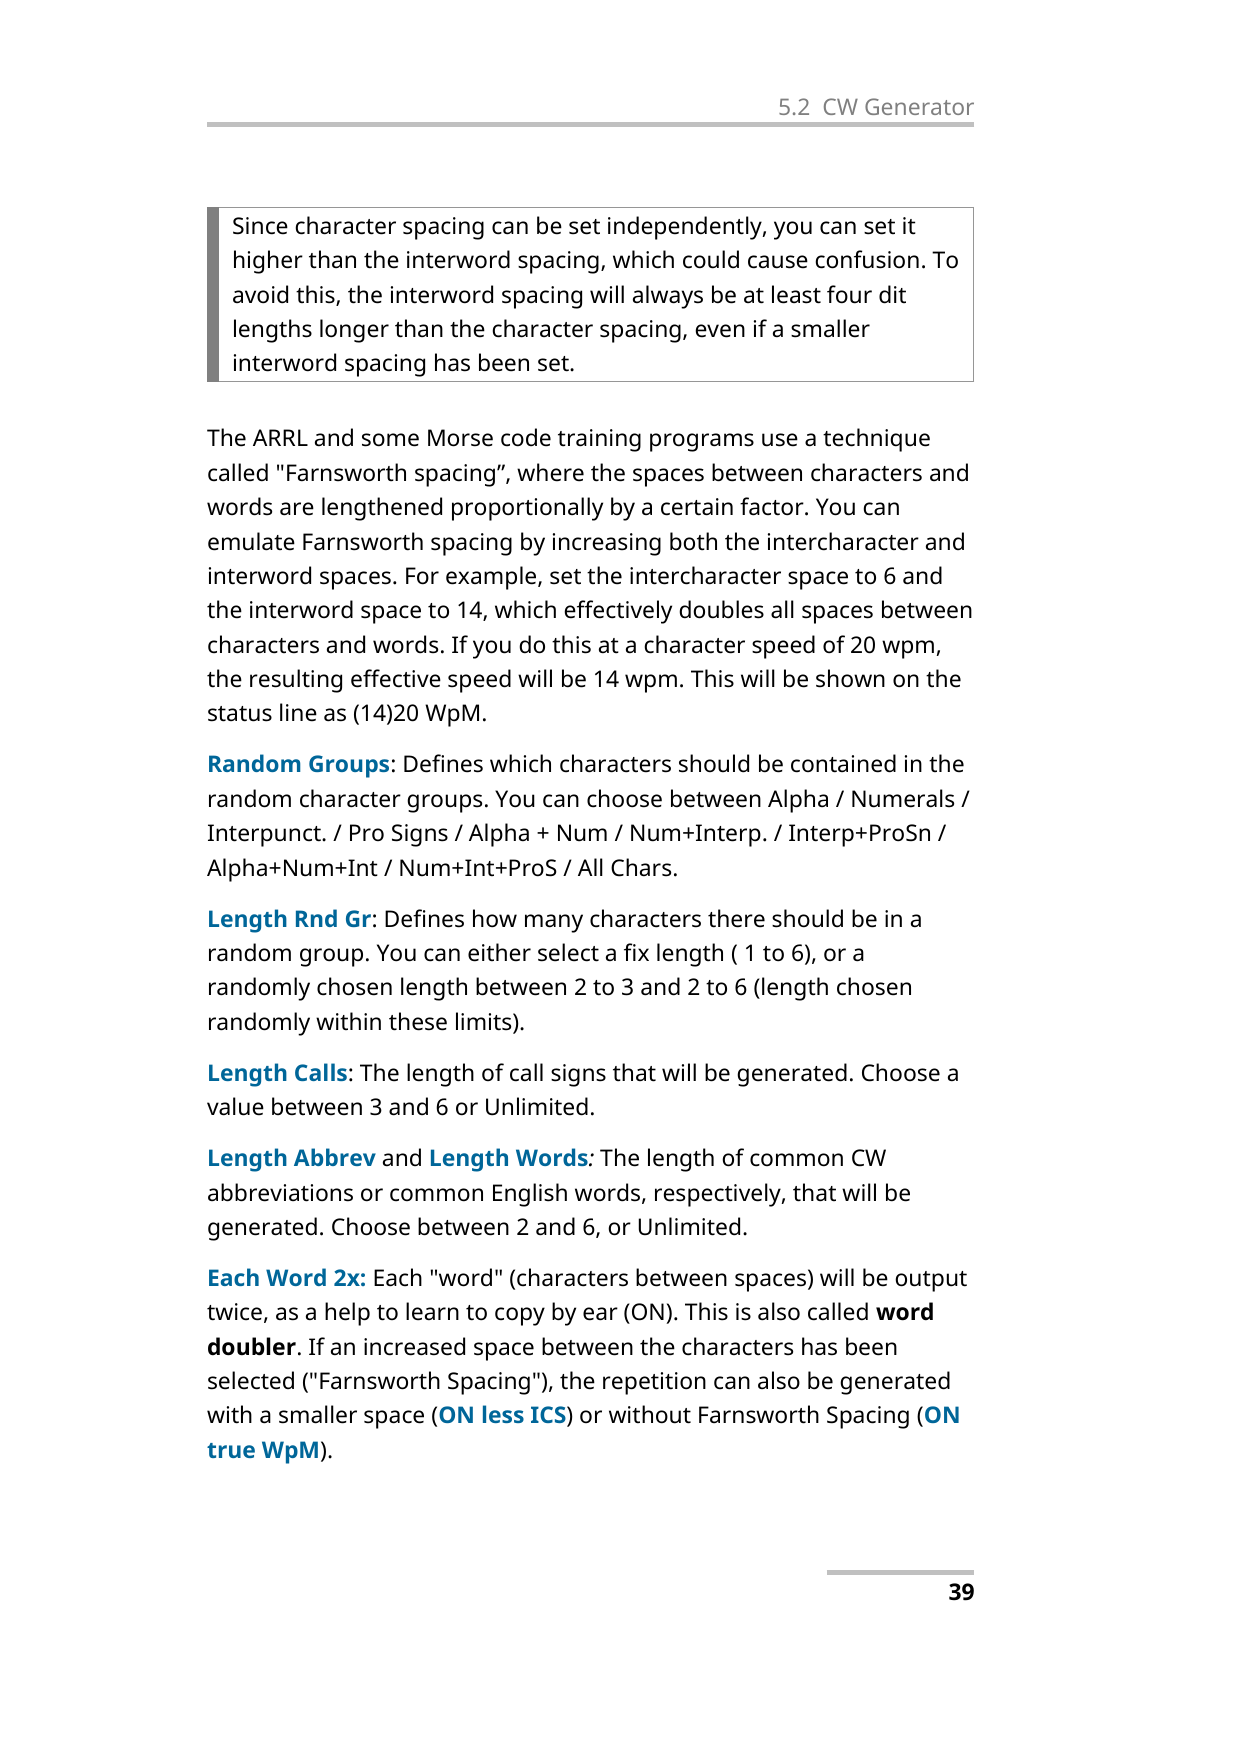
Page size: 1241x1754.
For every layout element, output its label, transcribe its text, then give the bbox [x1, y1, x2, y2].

text Random Groups: Defines which characters should be contained in the random character groups. You can choose between Alpha / Numerals / Interpunct. / Pro Signs / Alpha + Num / Num+Interp. / Interp+ProSn / Alpha+Num+Int / Num+Int+ProS / All Chars. [207, 748, 974, 883]
text The ARRL and some Morse code training programs use a technique called "Farnsworth spacing”, where the spaces between characters and words are lengthened proportionally by a certain factor. You can emulate Farnsworth spacing by increasing both the intercharacter and interword spaces. For example, set the intercharacter space to 6 and the interword space to 14, which effectively doubles all spaces between characters and words. If you do this at a character speed of 20 wpm, the resulting effective speed will be 14 wpm. This will be shown on the status line as (14)20 WpM. [207, 422, 974, 729]
text Each Word 2x: Each "word" (characters between spaces) will be output twice, as a help to learn to copy by ear (ON). This is also called word doubler. If an increased space between the characters has been selected ("Farnsworth Spacing"), the repetition can also be generated with a smaller space (ON less ICS) or without Farnsworth Spacing (ON true WpM). [207, 1262, 974, 1465]
text Length Rnd Gr: Defines how many characters there should be in a random group. You can either select a fix length ( 1 to 6), or a randomly chosen length between 2 to 3 and 2 to 6 (length chosen randomly within these limits). [207, 903, 974, 1037]
text Length Abbrev and Length Words: The length of common CW abbreviations or common English words, respectively, that will be generated. Choose between 2 and 6, or Unlimited. [207, 1142, 974, 1242]
text Since character spacing can be set independently, you can set it higher than the interword spacing, which could cause confusion. To avoid this, the interword spacing will always be at least four dit lengths longer than the character spacing, even if a smaller interword spacing has been set. [219, 208, 973, 381]
text Length Calls: The length of call signs that will be generated. Choose a value between 3 and 6 or Unlimited. [207, 1057, 974, 1122]
